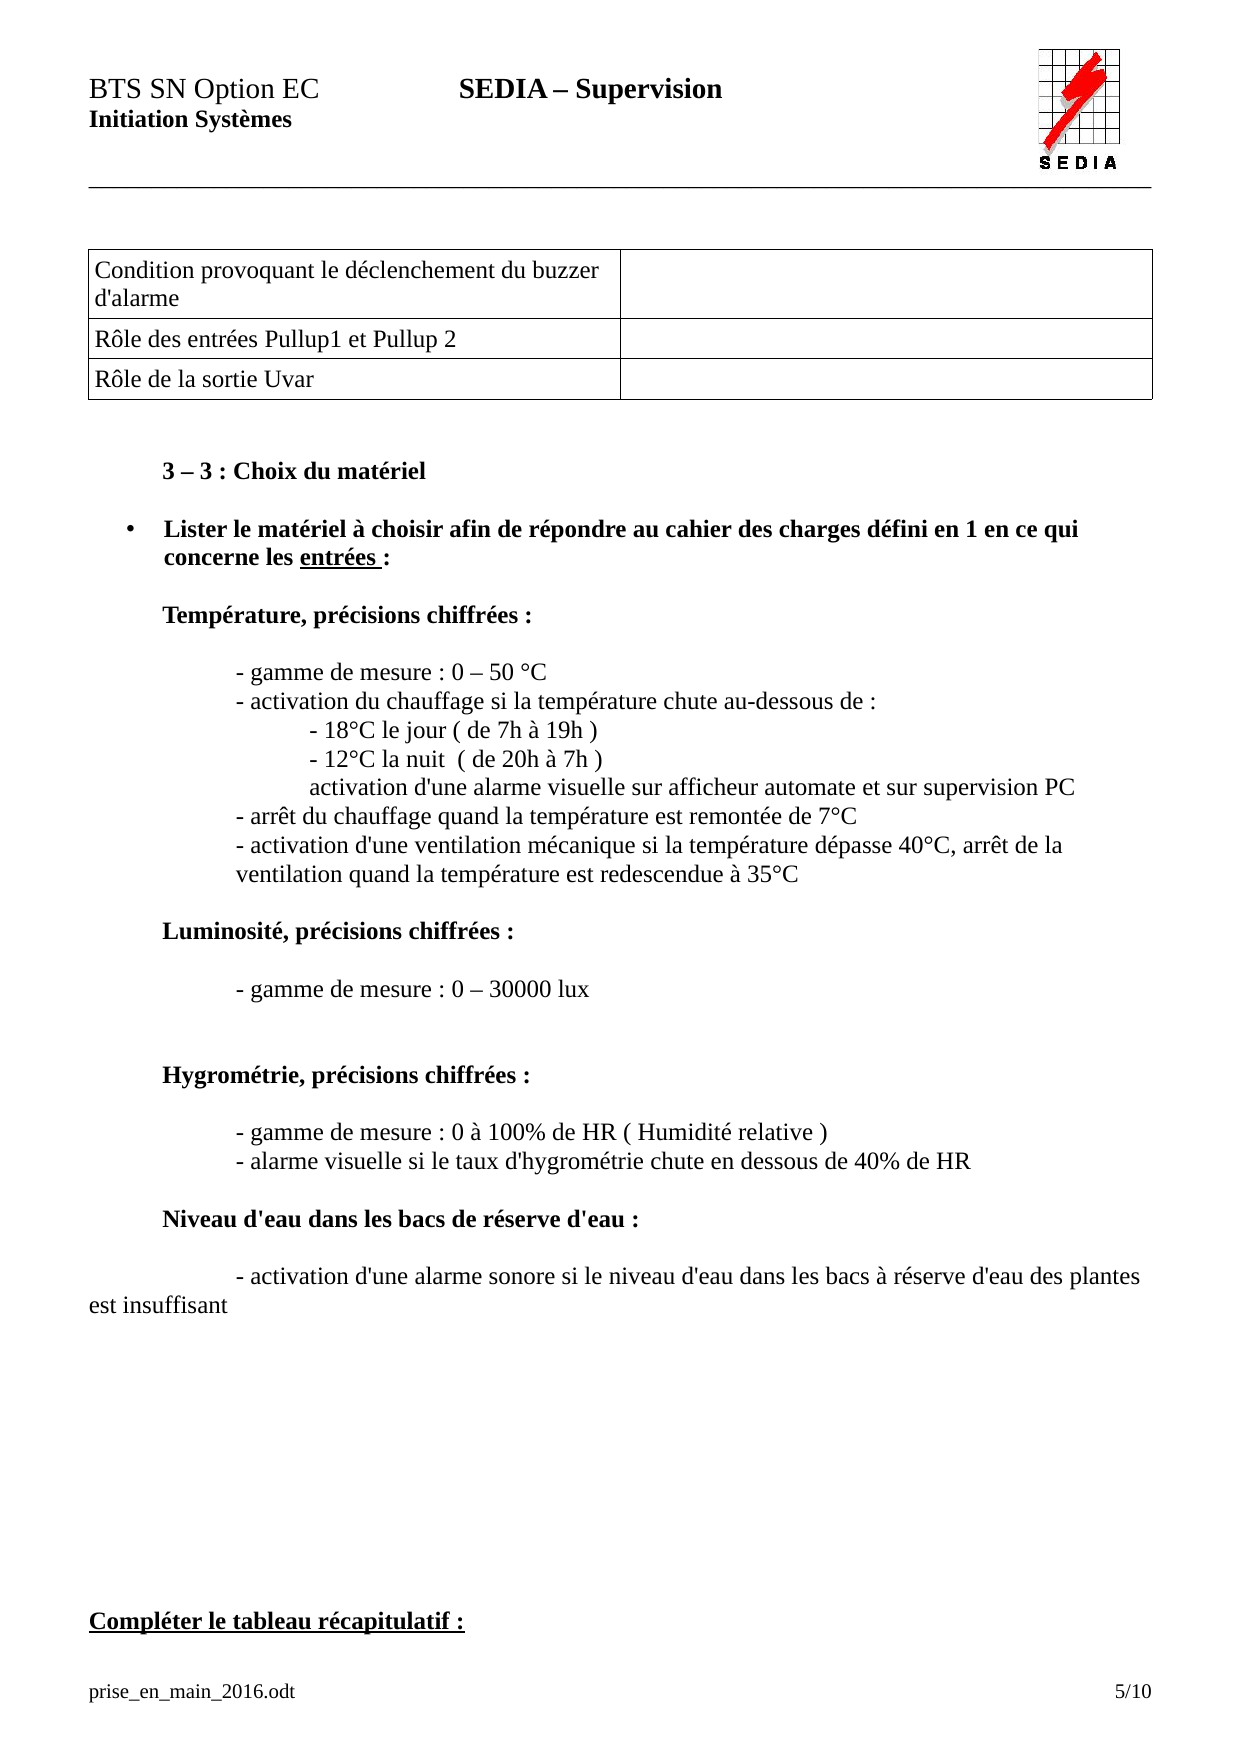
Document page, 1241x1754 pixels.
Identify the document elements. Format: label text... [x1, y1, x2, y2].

text - activation d'une ventilation mécanique si la température dépasse 40°C, arrêt de la ventilation quand la température est redescendue à 35°C [236, 830, 1152, 887]
text - alarme visuelle si le taux d'hygrométrie chute en dessous de 40% de HR [236, 1146, 1152, 1175]
text - activation d'une alarme sonore si le niveau d'eau dans les bacs à réserve d'eau des plantes est insuffisant [88, 1261, 1152, 1319]
text Température, précisions chiffrées : [88, 600, 1152, 629]
table_header [621, 250, 1152, 318]
text Luminosité, précisions chiffrées : [88, 916, 1152, 945]
text Compléter le tableau récapitulatif : [88, 1606, 1152, 1635]
table_cell [621, 359, 1152, 398]
table_cell Rôle de la sortie Uvar [89, 359, 620, 398]
text - 18°C le jour ( de 7h à 19h ) [88, 715, 1152, 744]
table_cell Rôle des entrées Pullup1 et Pullup 2 [89, 319, 620, 358]
text Niveau d'eau dans les bacs de réserve d'eau : [88, 1204, 1152, 1232]
table_header Condition provoquant le déclenchement du buzzer d'alarme [89, 250, 620, 318]
text - gamme de mesure : 0 à 100% de HR ( Humidité relative ) [236, 1117, 1152, 1146]
text - arrêt du chauffage quand la température est remontée de 7°C [236, 801, 1152, 830]
text 3 – 3 : Choix du matériel [88, 456, 1152, 485]
table_cell [621, 319, 1152, 358]
text activation d'une alarme visuelle sur afficheur automate et sur supervision PC [309, 772, 1152, 801]
list Lister le matériel à choisir afin de répondre au cahier des charges défini en 1 en ce qui concerne les entrées : [126, 514, 1152, 571]
text - activation du chauffage si la température chute au-dessous de : [88, 686, 1152, 715]
text - gamme de mesure : 0 – 50 °C [51, 657, 1152, 686]
text - 12°C la nuit ( de 20h à 7h ) [309, 744, 1152, 772]
text Hygrométrie, précisions chiffrées : [162, 1060, 1152, 1089]
text - gamme de mesure : 0 – 30000 lux [236, 974, 1152, 1002]
